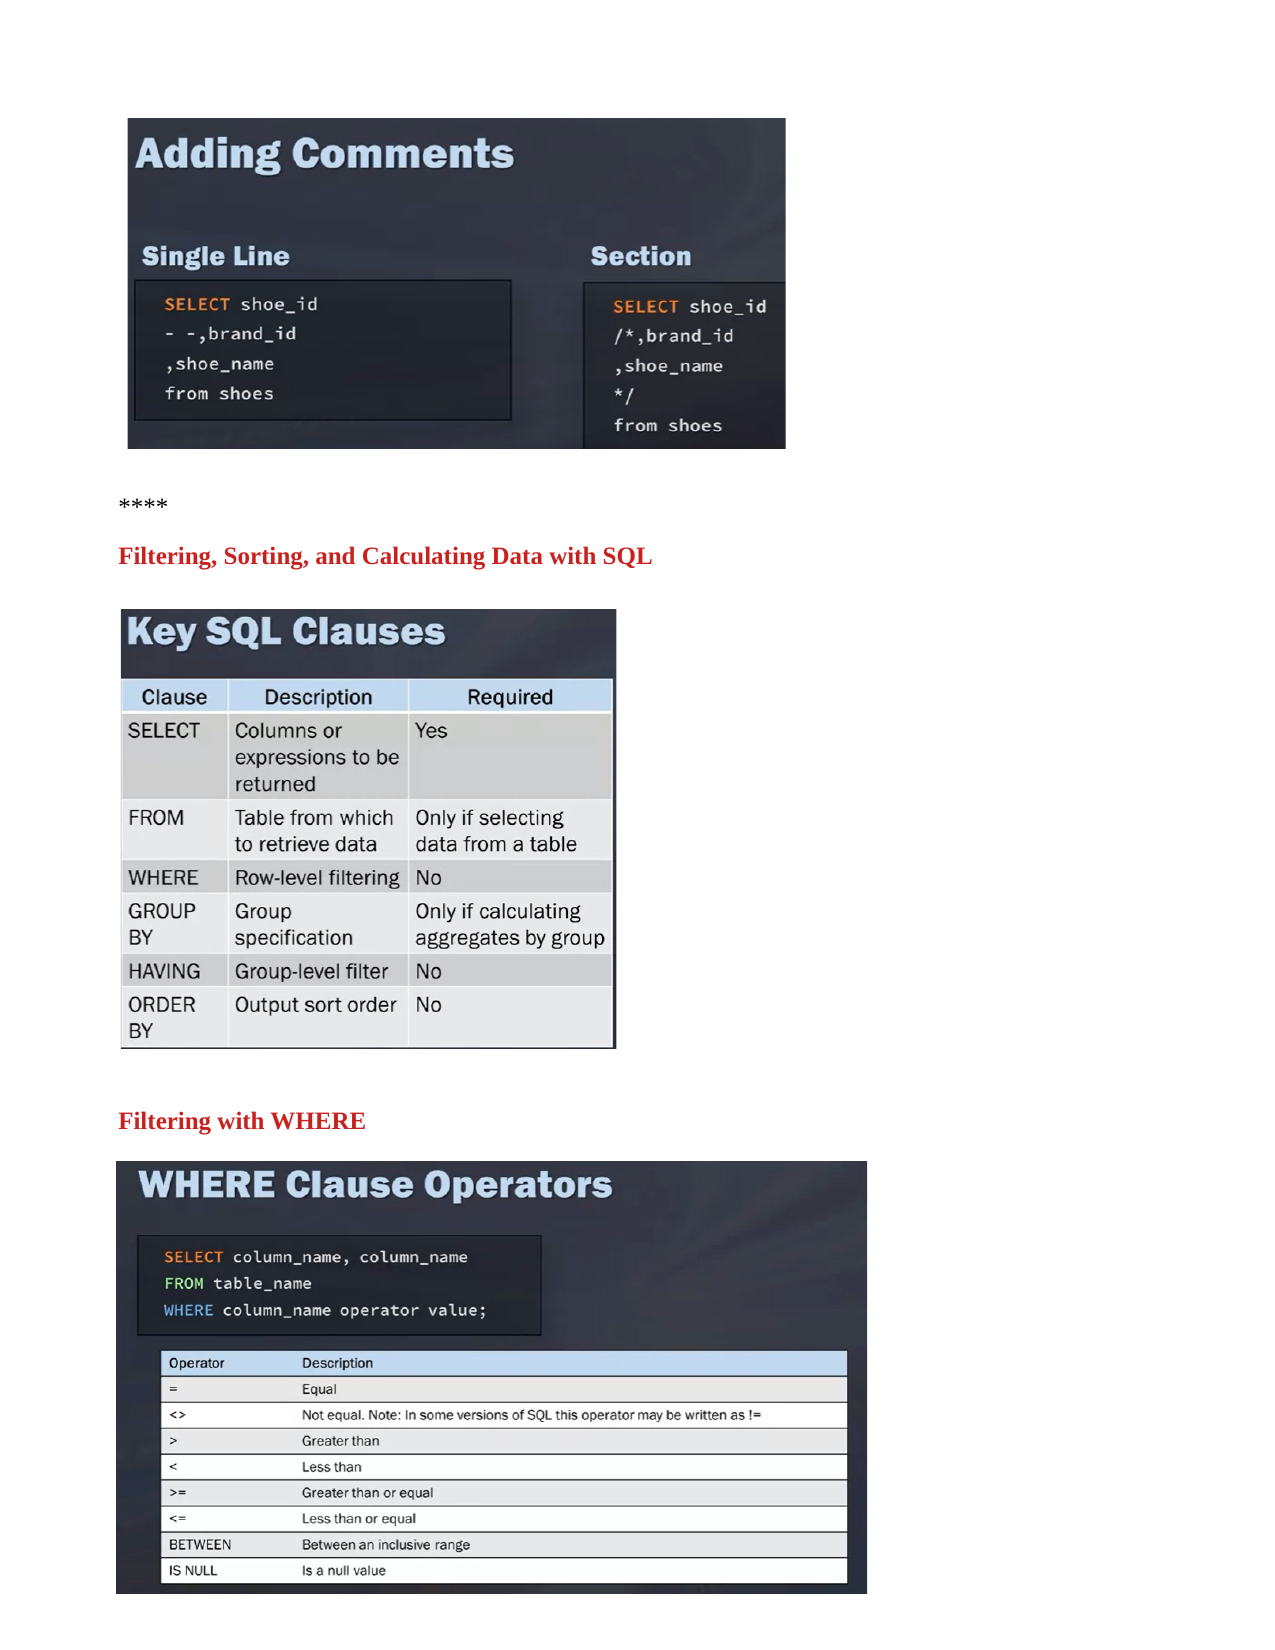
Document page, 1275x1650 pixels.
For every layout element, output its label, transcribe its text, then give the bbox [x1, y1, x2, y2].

picture [116, 1161, 868, 1594]
picture [120, 609, 617, 1049]
text Filtering with WHERE [118, 1106, 1157, 1135]
subtitle Filtering, Sorting, and Calculating Data with SQL [118, 541, 1157, 570]
picture [127, 118, 786, 449]
text **** [118, 492, 1157, 521]
